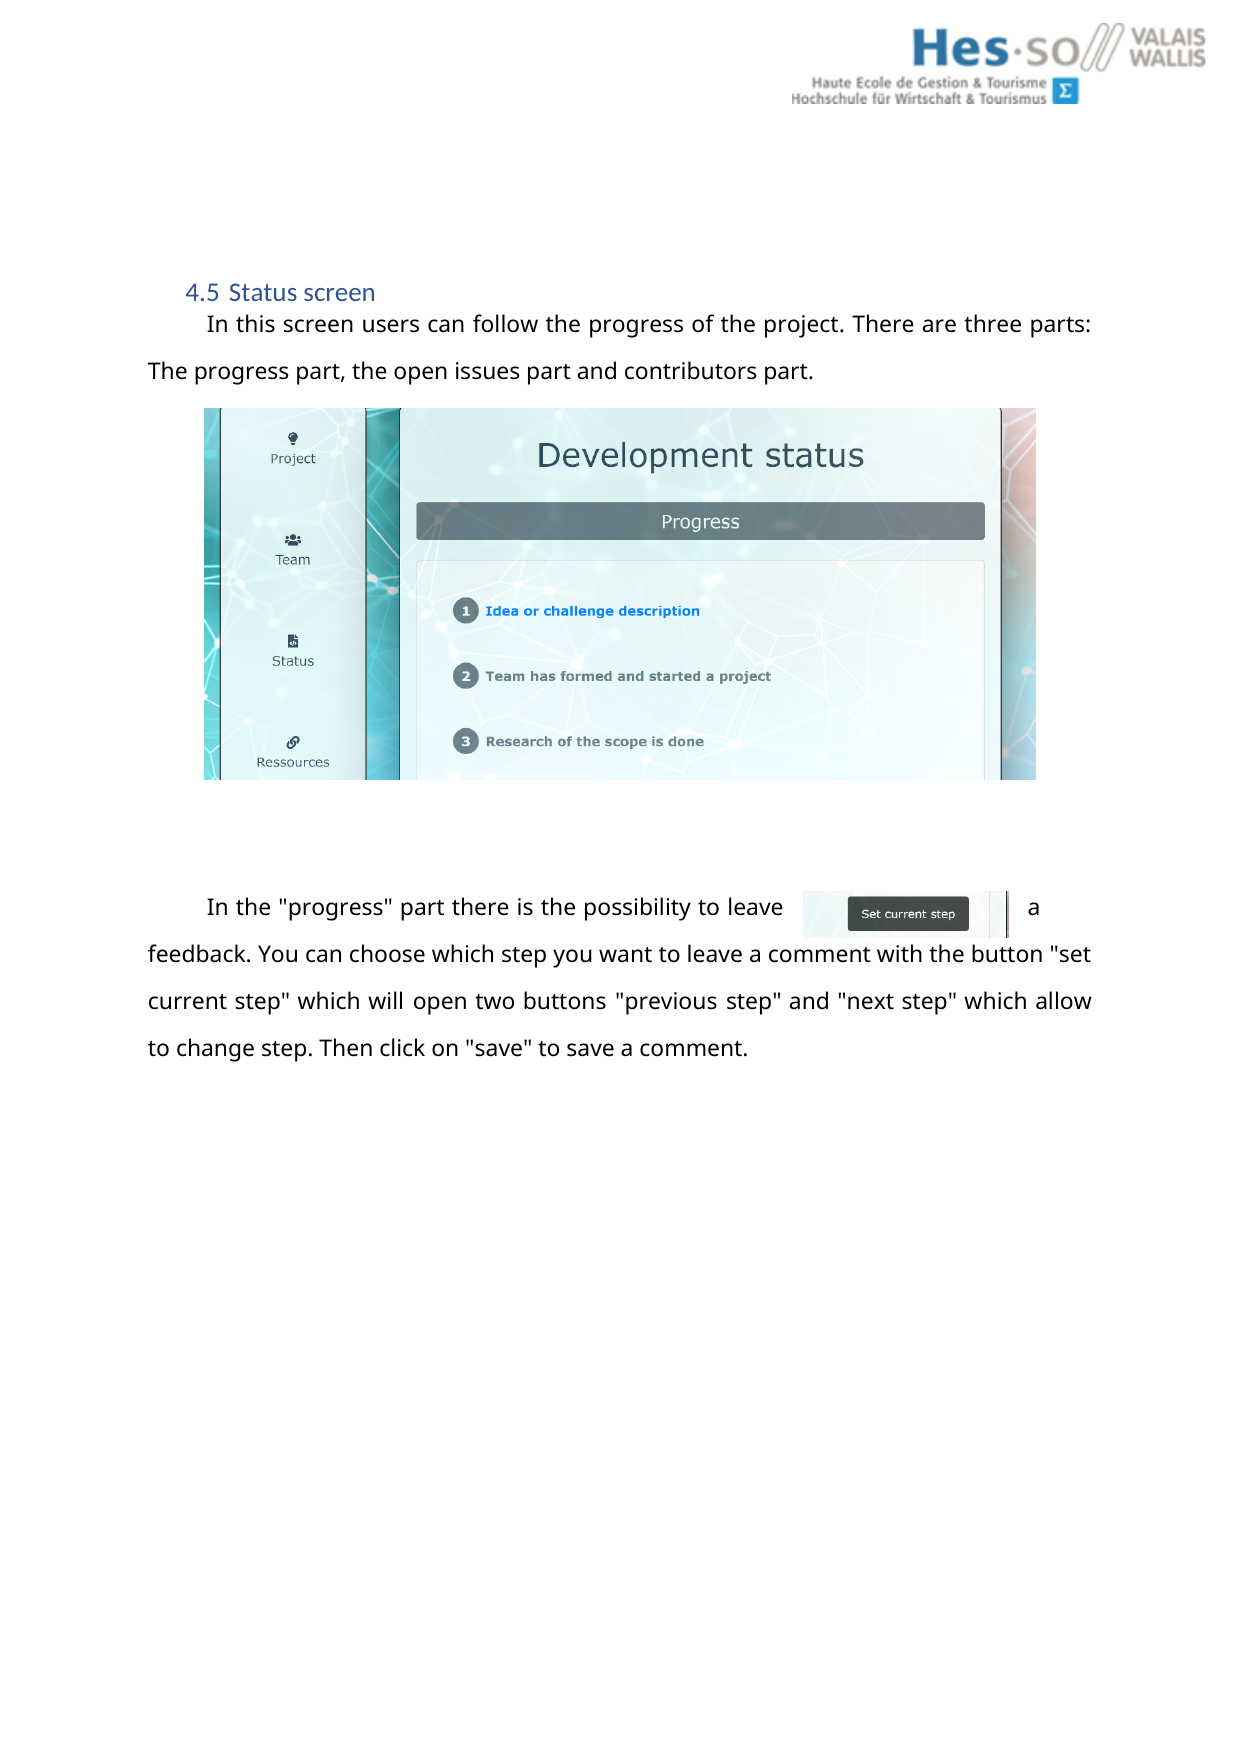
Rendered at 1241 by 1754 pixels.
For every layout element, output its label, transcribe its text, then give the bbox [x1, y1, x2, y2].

picture [204, 408, 1037, 780]
picture [976, 891, 1009, 907]
subtitle Status screen [185, 275, 1093, 308]
text In this screen users can follow the progress of the project. There are three parts: The progress part, the open issues part and contributors part. [148, 308, 1093, 386]
picture [792, 23, 1206, 104]
text In the "progress" part there is the possibility to leave a feedback. You can choose which step you want to leave a comment with the button "set current step" which will open two buttons "previous step" and "next step" which allow to change step. Then click on "save" to save a comment. [148, 891, 1093, 1063]
